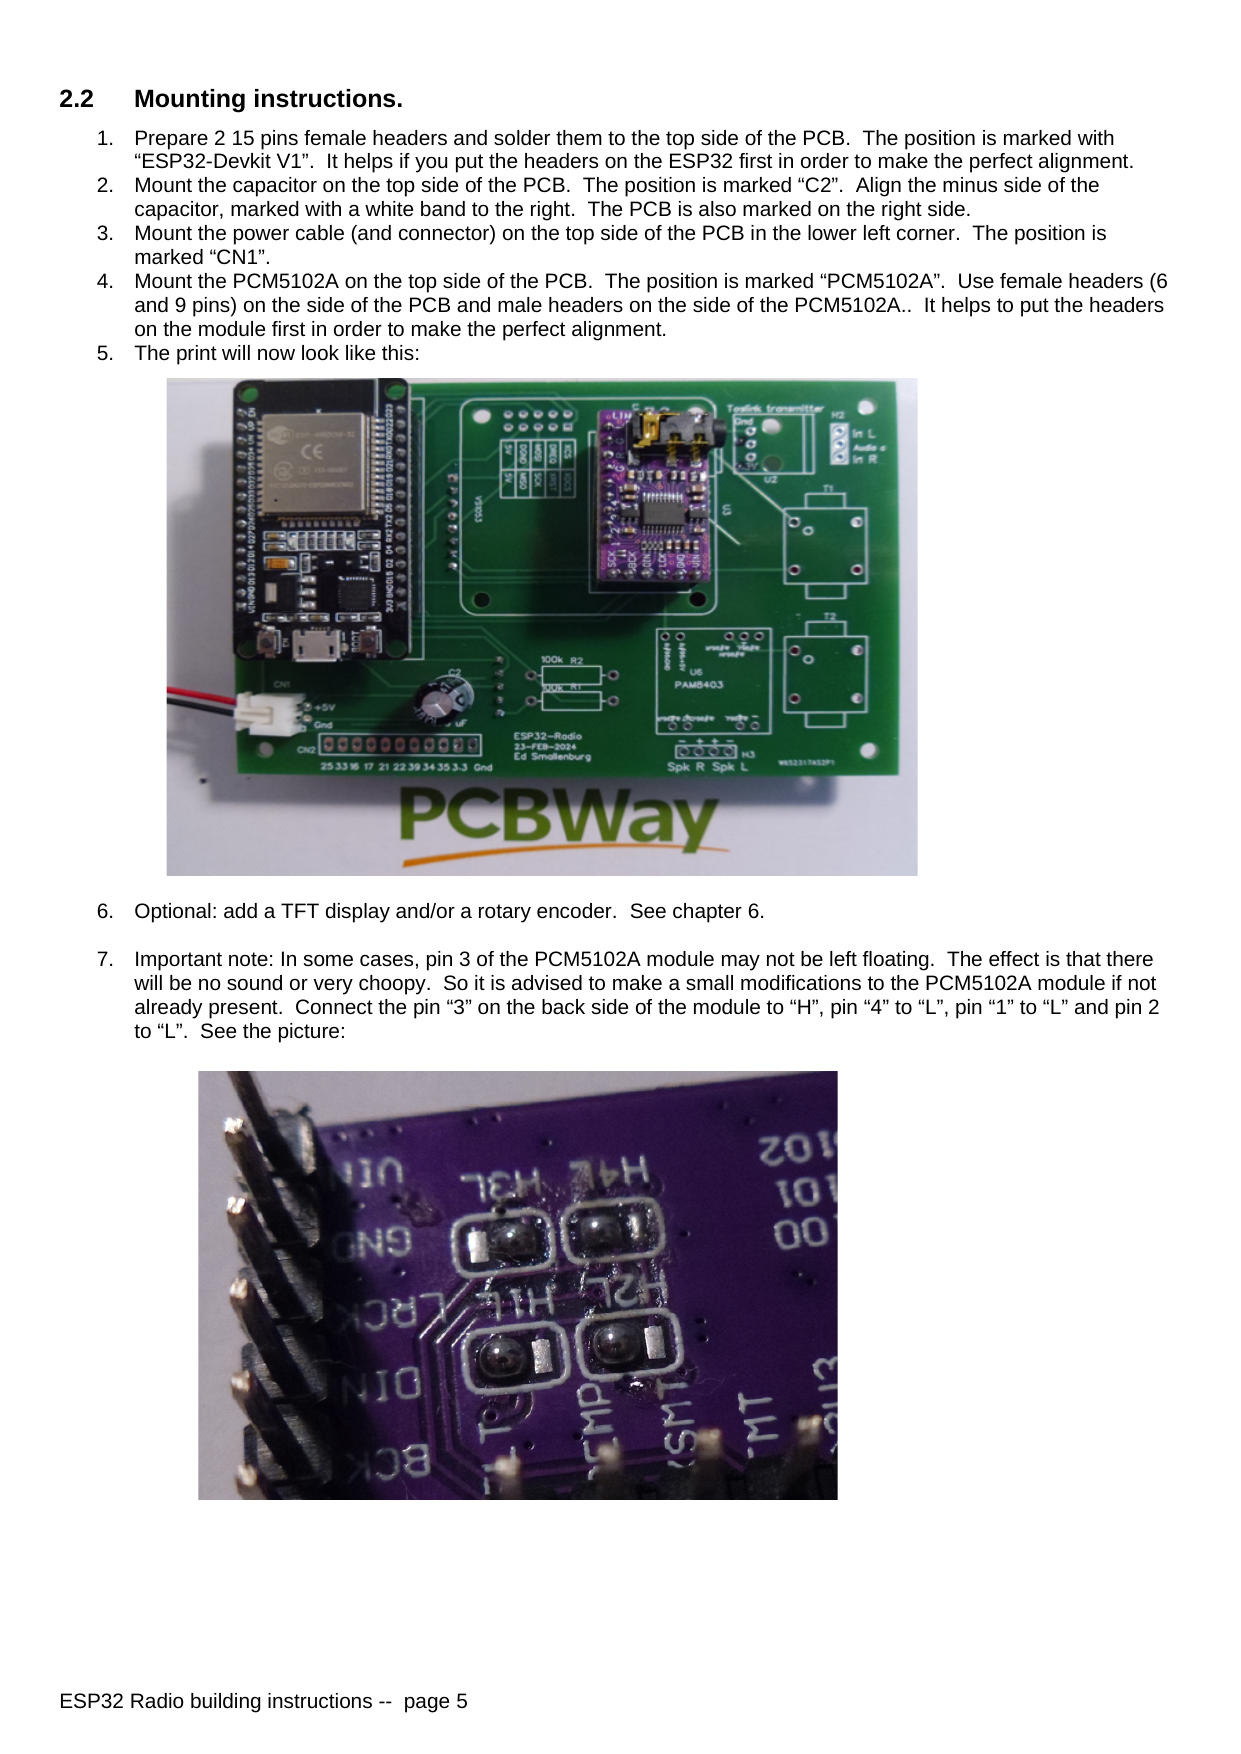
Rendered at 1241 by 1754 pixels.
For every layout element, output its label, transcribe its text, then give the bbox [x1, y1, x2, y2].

list Important note: In some cases, pin 3 of the PCM5102A module may not be left floating. The effect is that there will be no sound or very choopy. So it is advised to make a small modifications to the PCM5102A module if not already present. Connect the pin “3” on the back side of the module to “H”, pin “4” to “L”, pin “1” to “L” and pin 2 to “L”. See the picture: [97, 947, 1181, 1043]
list The print will now look like this: [97, 341, 1181, 365]
subtitle Mounting instructions. [59, 84, 1181, 113]
list Mount the PCM5102A on the top side of the PCB. The position is marked “PCM5102A”. Use female headers (6 and 9 pins) on the side of the PCB and male headers on the side of the PCM5102A.. It helps to put the headers on the module first in order to make the perfect alignment. [97, 269, 1181, 341]
picture [198, 1071, 838, 1500]
list Mount the capacitor on the top side of the PCB. The position is marked “C2”. Align the minus side of the capacitor, marked with a white band to the right. The PCB is also marked on the right side. [97, 173, 1181, 221]
list Optional: add a TFT display and/or a rotary encoder. See chapter 6. [97, 899, 1181, 947]
picture [166, 378, 918, 876]
list Prepare 2 15 pins female headers and solder them to the top side of the PCB. The position is marked with “ESP32-Devkit V1”. It helps if you put the headers on the ESP32 first in order to make the perfect alignment. [97, 125, 1181, 173]
list Mount the power cable (and connector) on the top side of the PCB in the lower left corner. The position is marked “CN1”. [97, 221, 1181, 269]
